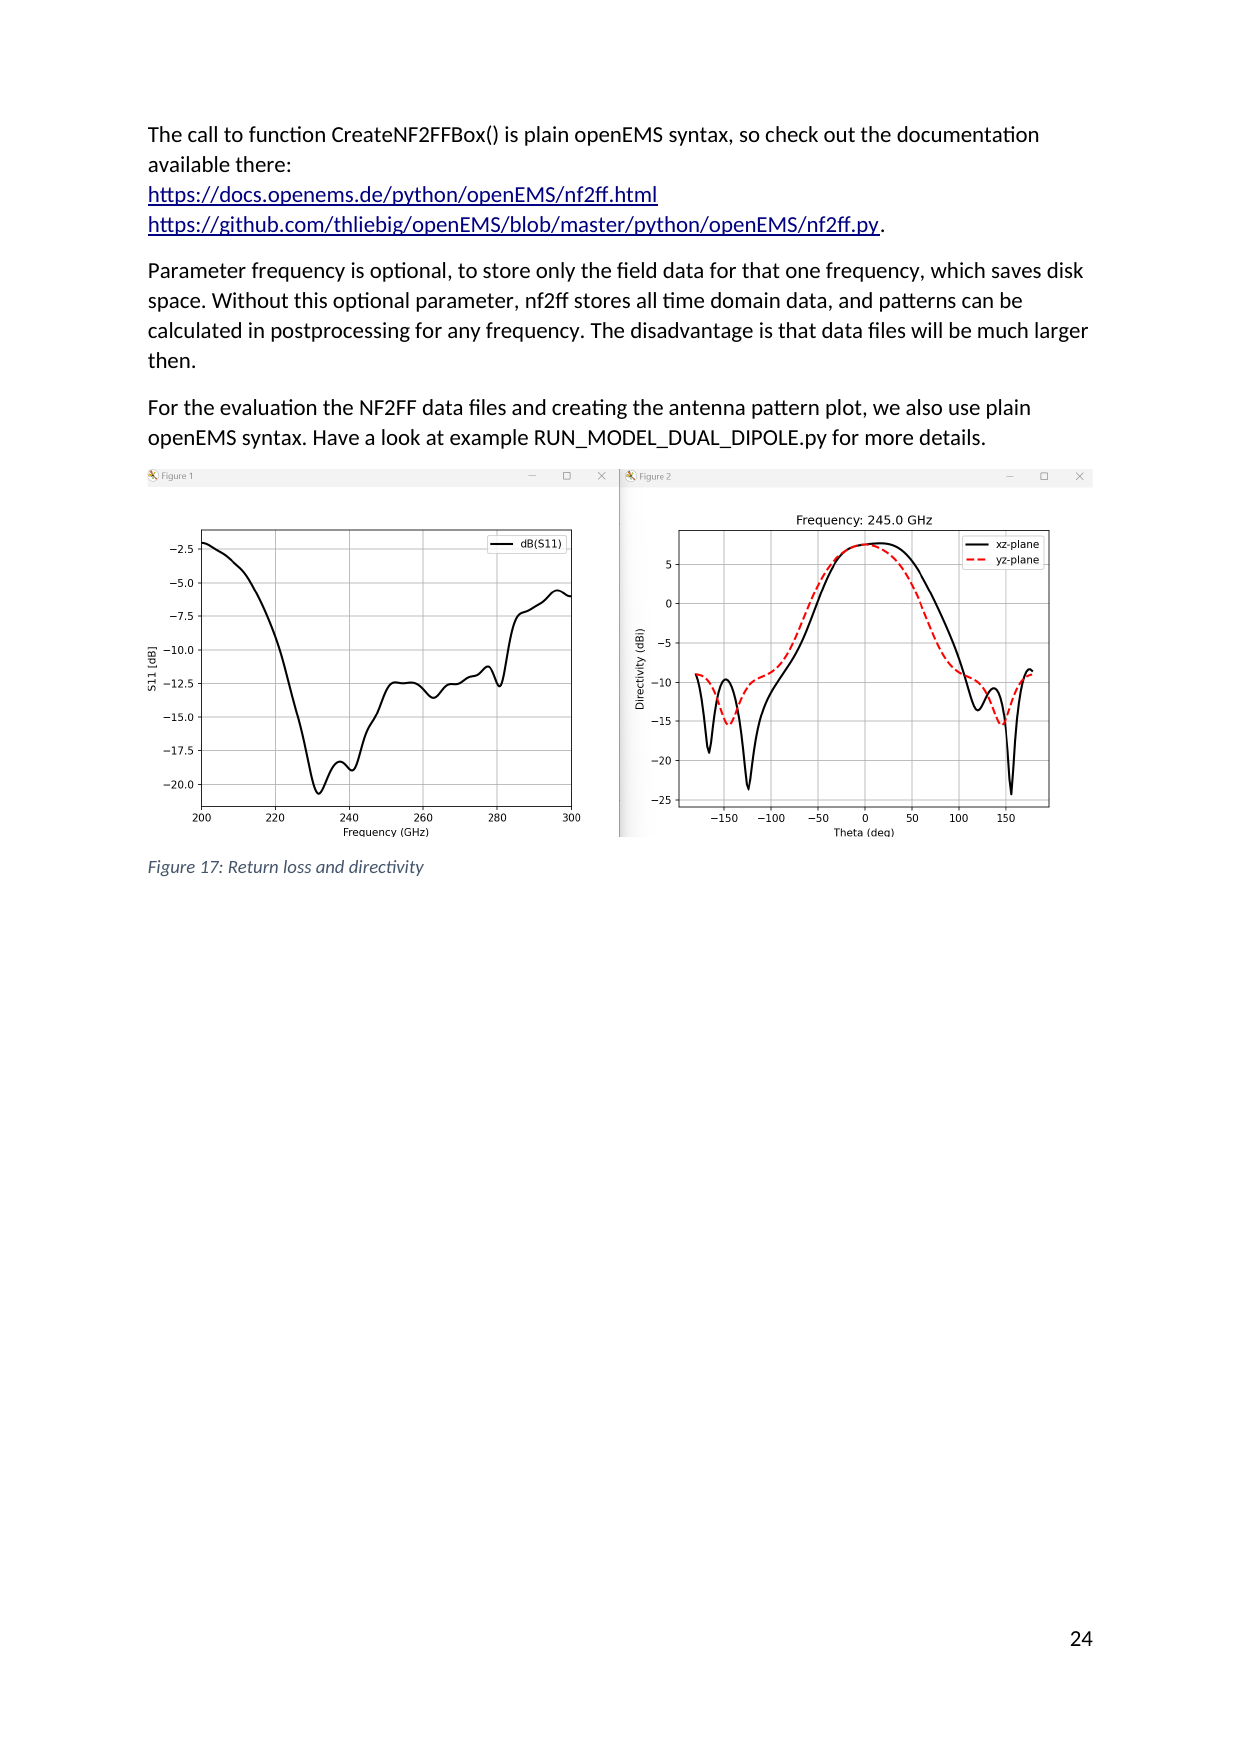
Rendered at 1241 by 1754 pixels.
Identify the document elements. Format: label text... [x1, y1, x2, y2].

text Figure 17: Return loss and directivity [148, 855, 1093, 878]
text For the evaluation the NF2FF data files and creating the antenna pattern plot, we also use plain openEMS syntax. Have a look at example RUN_MODEL_DUAL_DIPOLE.py for more details. [148, 393, 1093, 451]
picture [147, 469, 1093, 837]
text Parameter frequency is optional, to store only the field data for that one frequency, which saves disk space. Without this optional parameter, nf2ff stores all time domain data, and patterns can be calculated in postprocessing for any frequency. The disadvantage is that data files will be much larger then. [148, 257, 1093, 374]
text The call to function CreateNF2FFBox() is plain openEMS syntax, so check out the documentation available there: https://docs.openems.de/python/openEMS/nf2ff.html https://github.com/thliebig/openEMS/blob/master/python/openEMS/nf2ff.py. [148, 120, 1093, 238]
